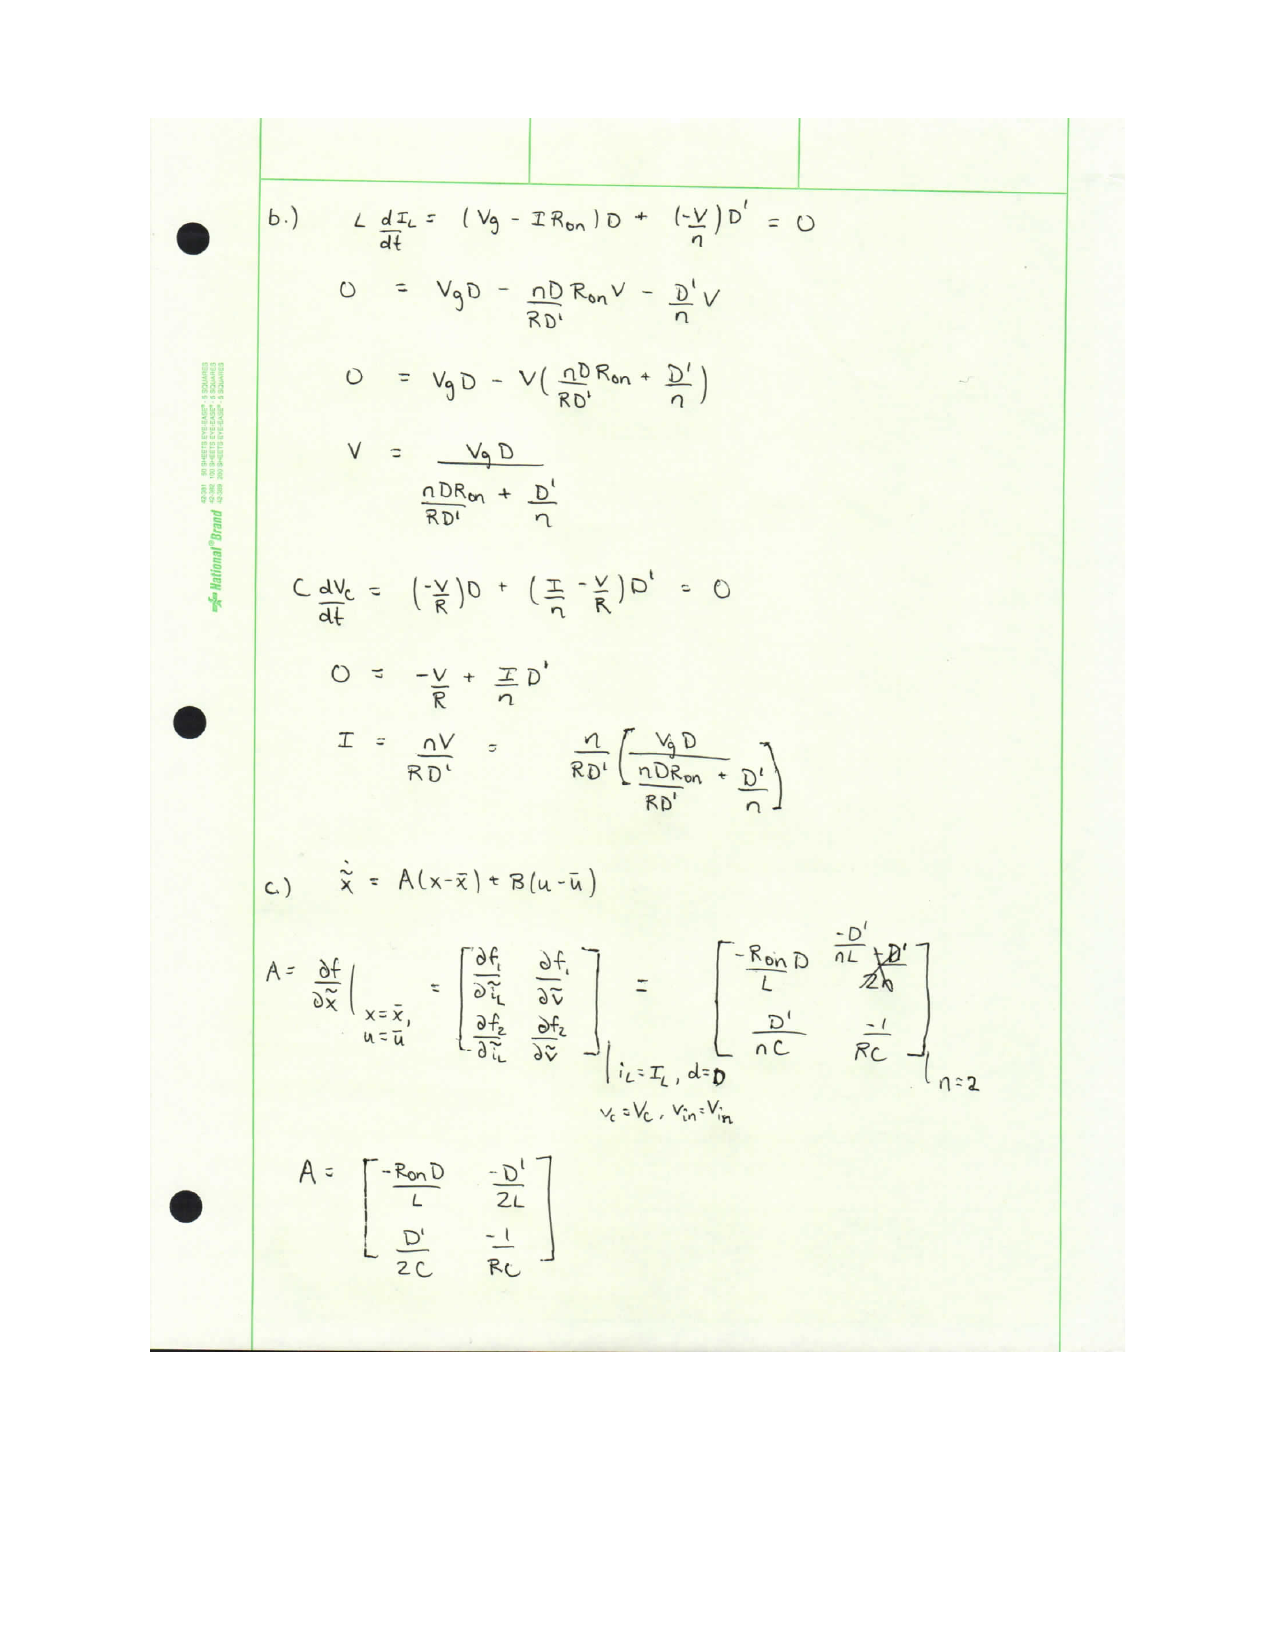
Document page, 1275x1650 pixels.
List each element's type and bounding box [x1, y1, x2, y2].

picture [150, 118, 1125, 1352]
